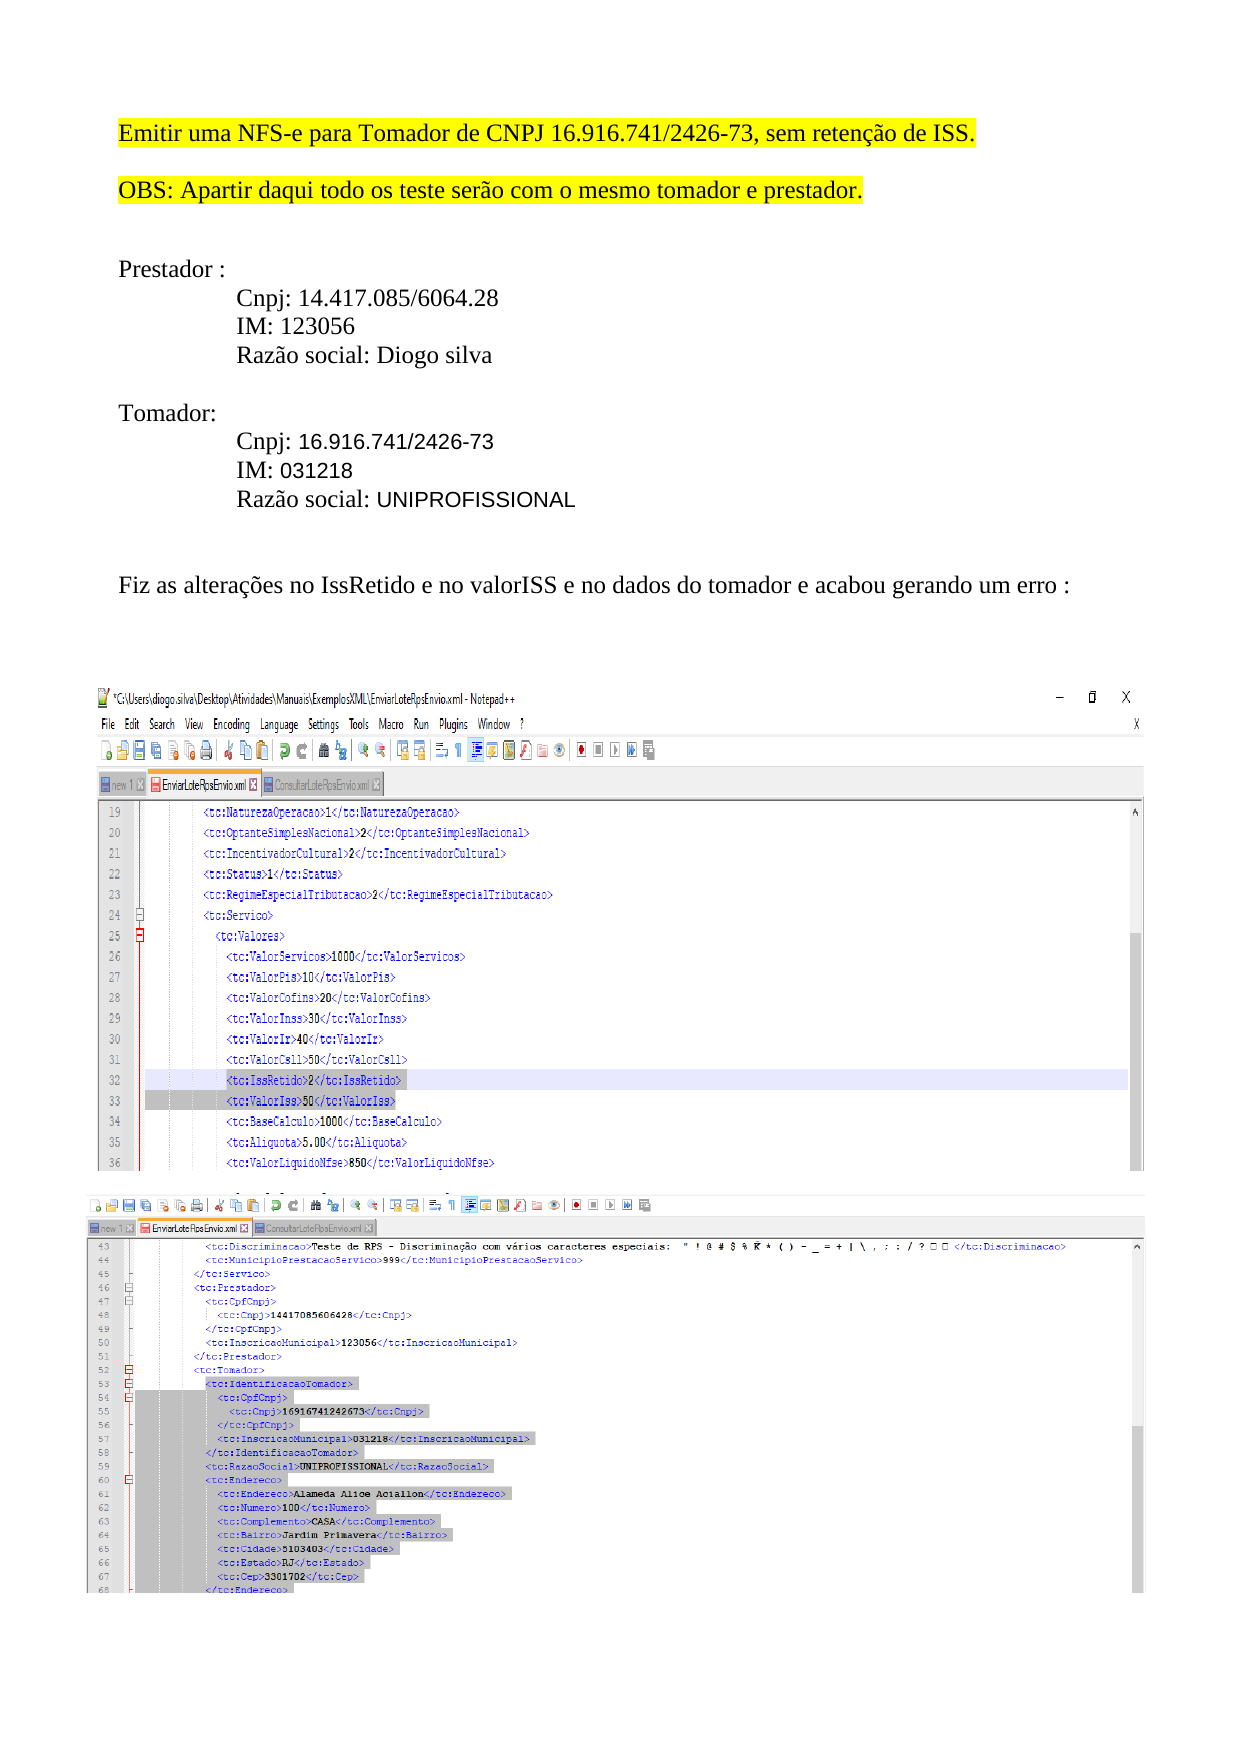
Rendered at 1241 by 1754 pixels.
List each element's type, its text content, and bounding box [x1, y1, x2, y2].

list Fiz as alterações no IssRetido e no valorISS e no dados do tomador e acabou gerando um erro : [118, 570, 1122, 599]
text IM: 031218 [118, 455, 1122, 484]
picture [96, 685, 1144, 1171]
text Razão social: UNIPROFISSIONAL [118, 484, 1122, 513]
list OBS: Apartir daqui todo os teste serão com o mesmo tomador e prestador. [118, 176, 1122, 204]
list Emitir uma NFS-e para Tomador de CNPJ 16.916.741/2426-73, sem retenção de ISS. [118, 118, 1122, 147]
picture [85, 1193, 1146, 1593]
text Cnpj: 16.916.741/2426-73 [118, 426, 1122, 455]
text Cnpj: 14.417.085/6064.28 [118, 283, 1122, 311]
text Razão social: Diogo silva [118, 340, 1122, 369]
text Tomador: [118, 398, 1122, 426]
text IM: 123056 [118, 311, 1122, 340]
text Prestador : [118, 254, 1122, 283]
